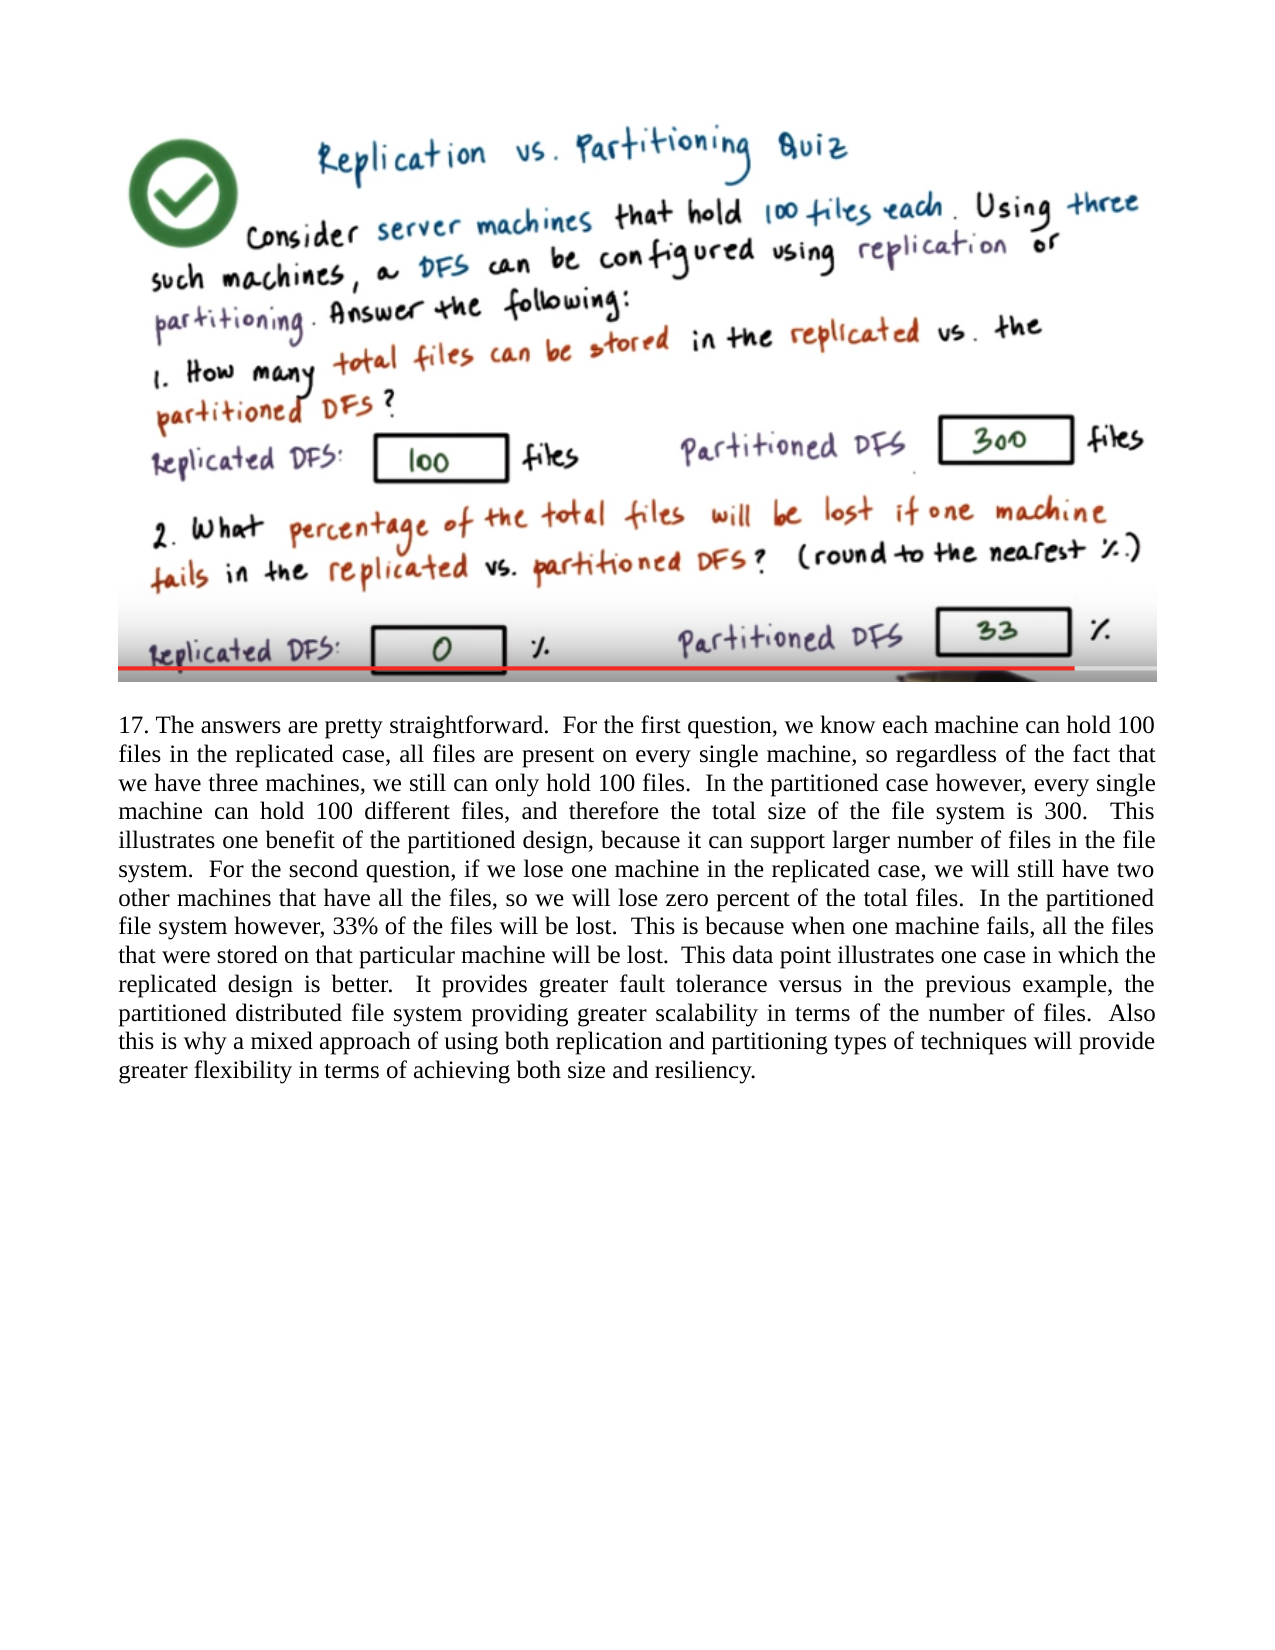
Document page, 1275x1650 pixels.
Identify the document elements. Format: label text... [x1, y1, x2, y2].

picture [118, 118, 1157, 682]
text 17. The answers are pretty straightforward. For the first question, we know each machine can hold 100 files in the replicated case, all files are present on every single machine, so regardless of the fact that we have three machines, we still can only hold 100 files. In the partitioned case however, every single machine can hold 100 different files, and therefore the total size of the file system is 300. This illustrates one benefit of the partitioned design, because it can support larger number of files in the file system. For the second question, if we lose one machine in the replicated case, we will still have two other machines that have all the files, so we will lose zero percent of the total files. In the partitioned file system however, 33% of the files will be lost. This is because when one machine fails, all the files that were stored on that particular machine will be lost. This data point illustrates one case in which the replicated design is better. It provides greater fault tolerance versus in the previous example, the partitioned distributed file system providing greater scalability in terms of the number of files. Also this is why a mixed approach of using both replication and partitioning types of techniques will provide greater flexibility in terms of achieving both size and resiliency. [118, 710, 1157, 1084]
